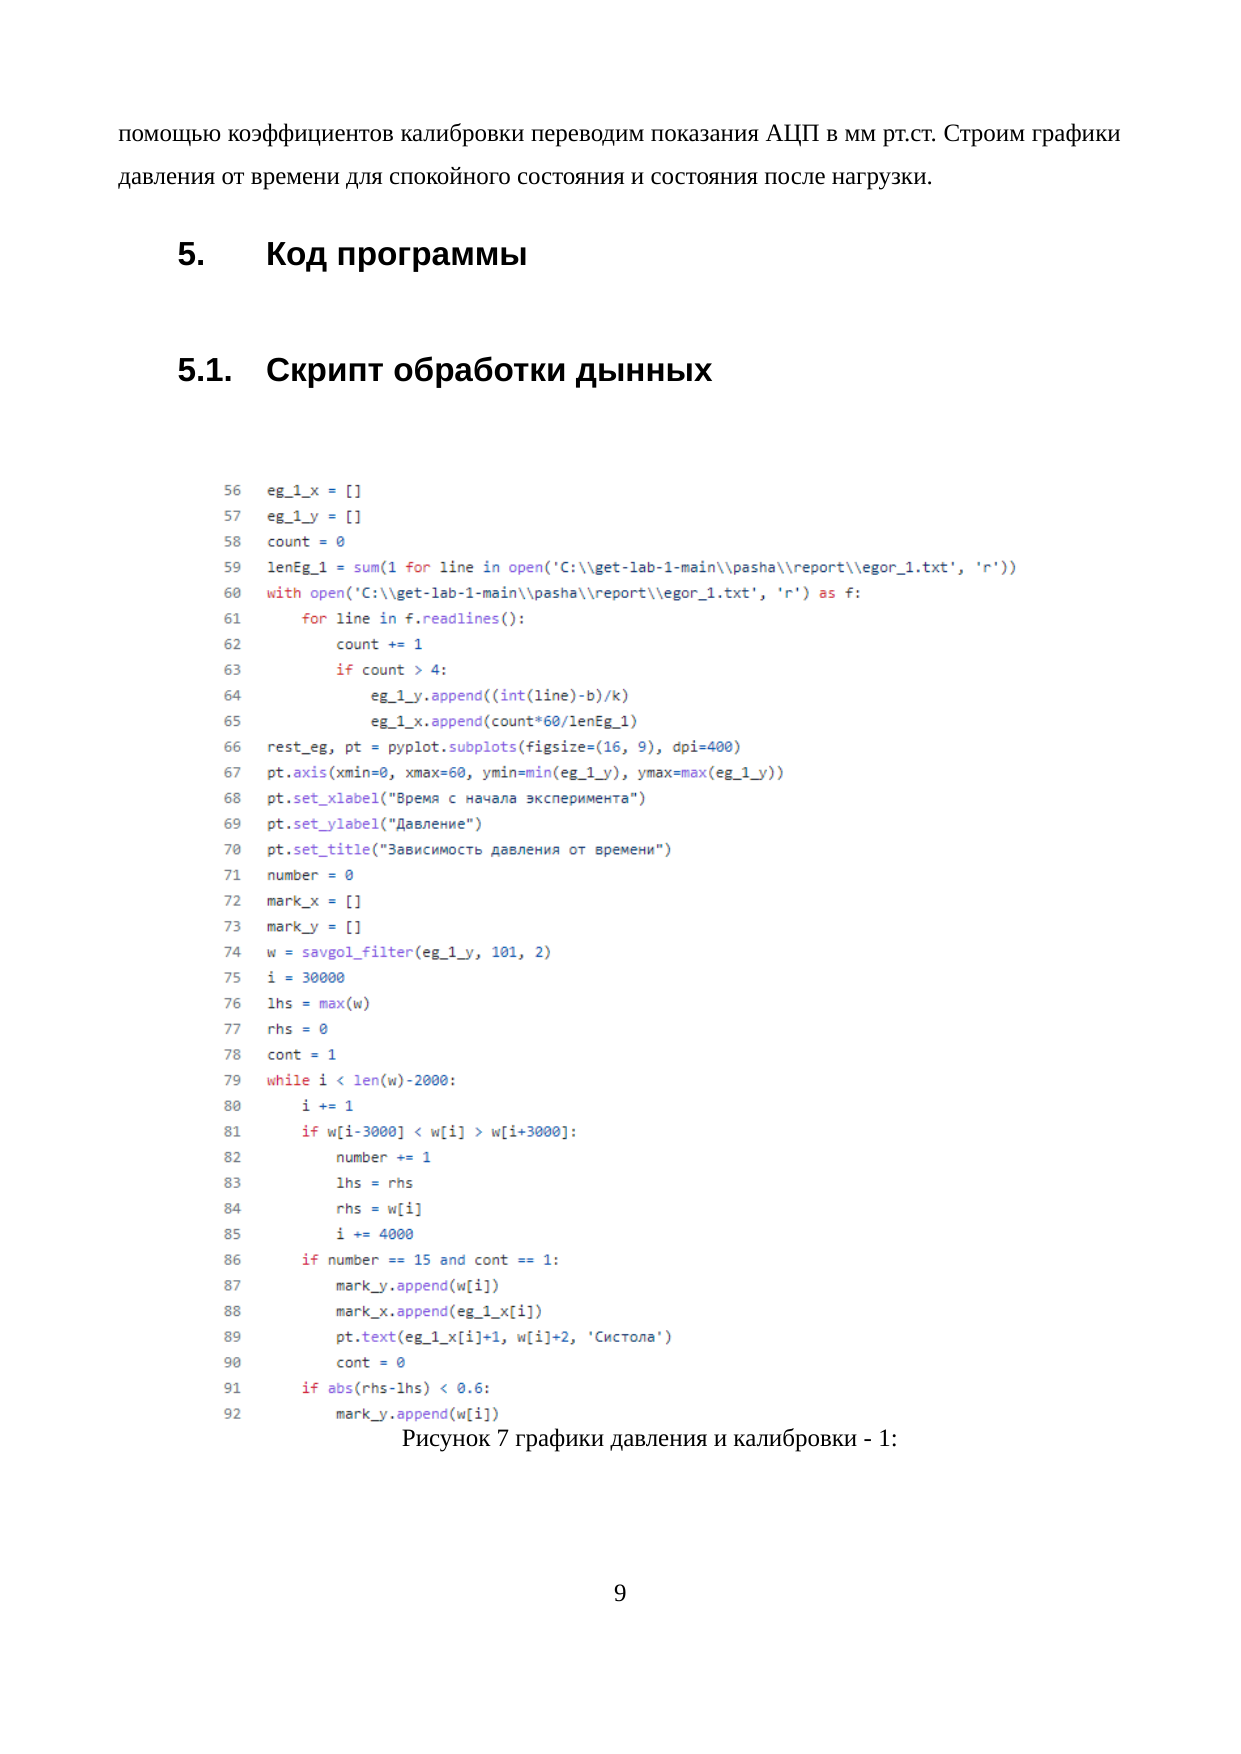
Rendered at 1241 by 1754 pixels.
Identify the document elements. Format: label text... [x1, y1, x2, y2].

text Рисунок 7 графики давления и калибровки - 1: [118, 1423, 1122, 1452]
picture [213, 480, 1087, 1424]
subtitle Скрипт обработки дынных [118, 350, 1122, 389]
text помощью коэффициентов калибровки переводим показания АЦП в мм рт.ст. Строим графики давления от времени для спокойного состояния и состояния после нагрузки. [118, 118, 1122, 190]
subtitle Код программы [118, 234, 1122, 272]
